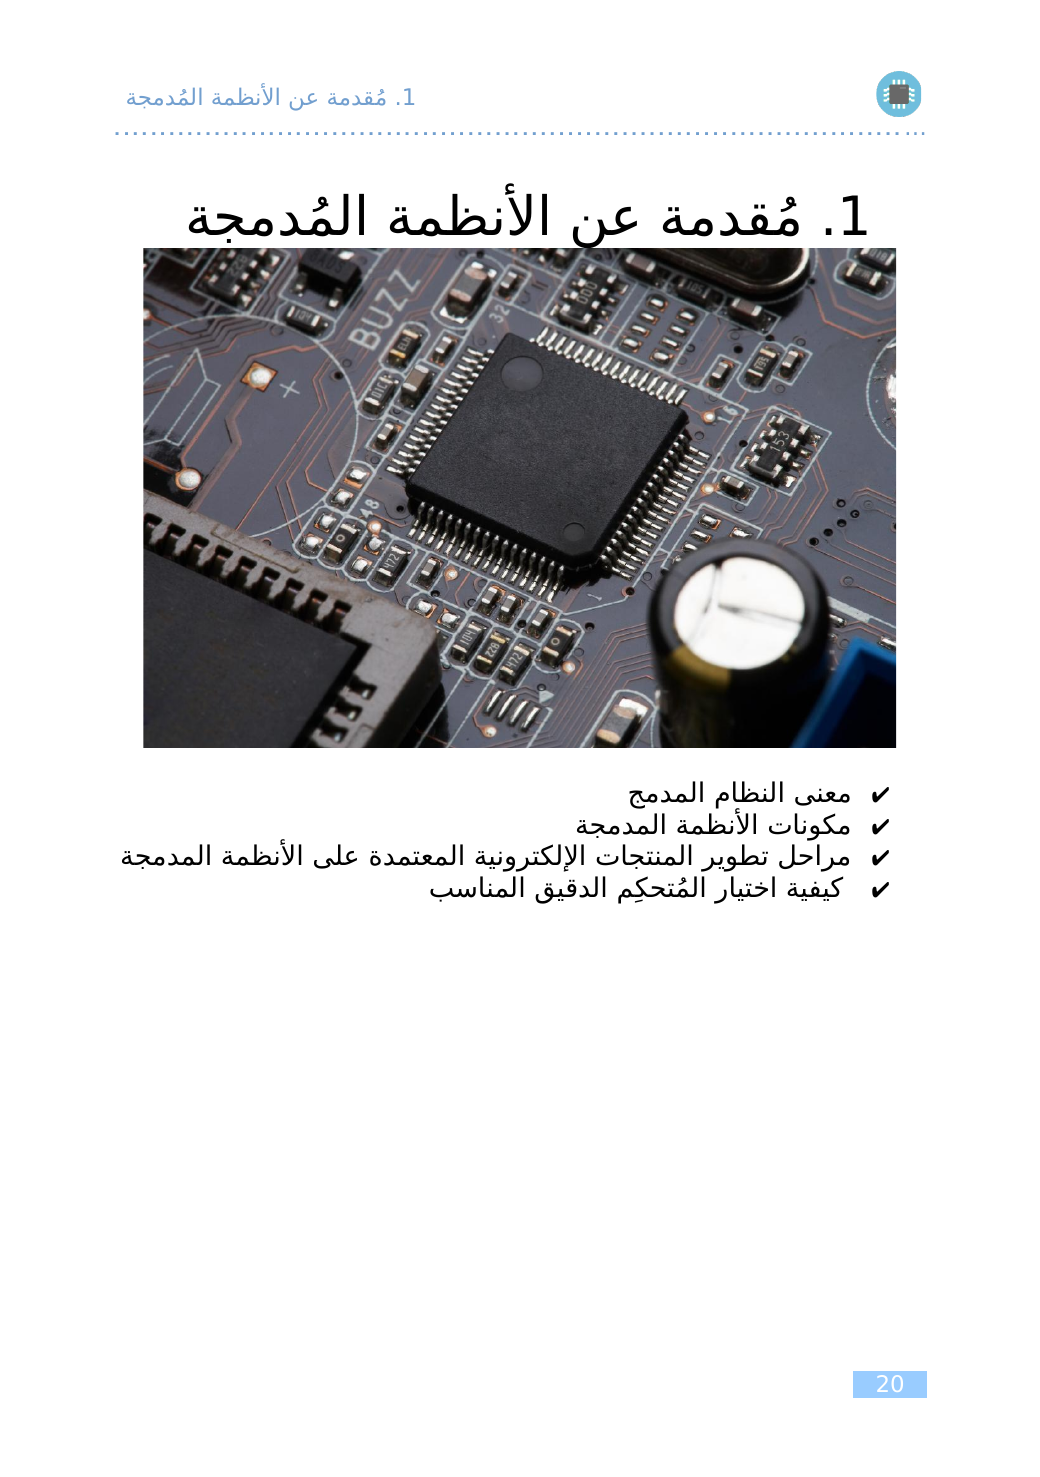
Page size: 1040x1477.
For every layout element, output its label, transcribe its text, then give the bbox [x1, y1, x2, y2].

list كيفية اختيار المُتحكِم الدقيق المناسب [112, 872, 889, 904]
list معنى النظام المدمج [112, 777, 889, 809]
picture [143, 248, 897, 748]
subtitle 1. مُقدمة عن الأنظمة المُدمجة [112, 185, 927, 248]
list مراحل تطوير المنتجات الإلكترونية المعتمدة على الأنظمة المدمجة [112, 841, 889, 872]
list مكونات الأنظمة المدمجة [112, 809, 889, 841]
picture [876, 71, 922, 117]
